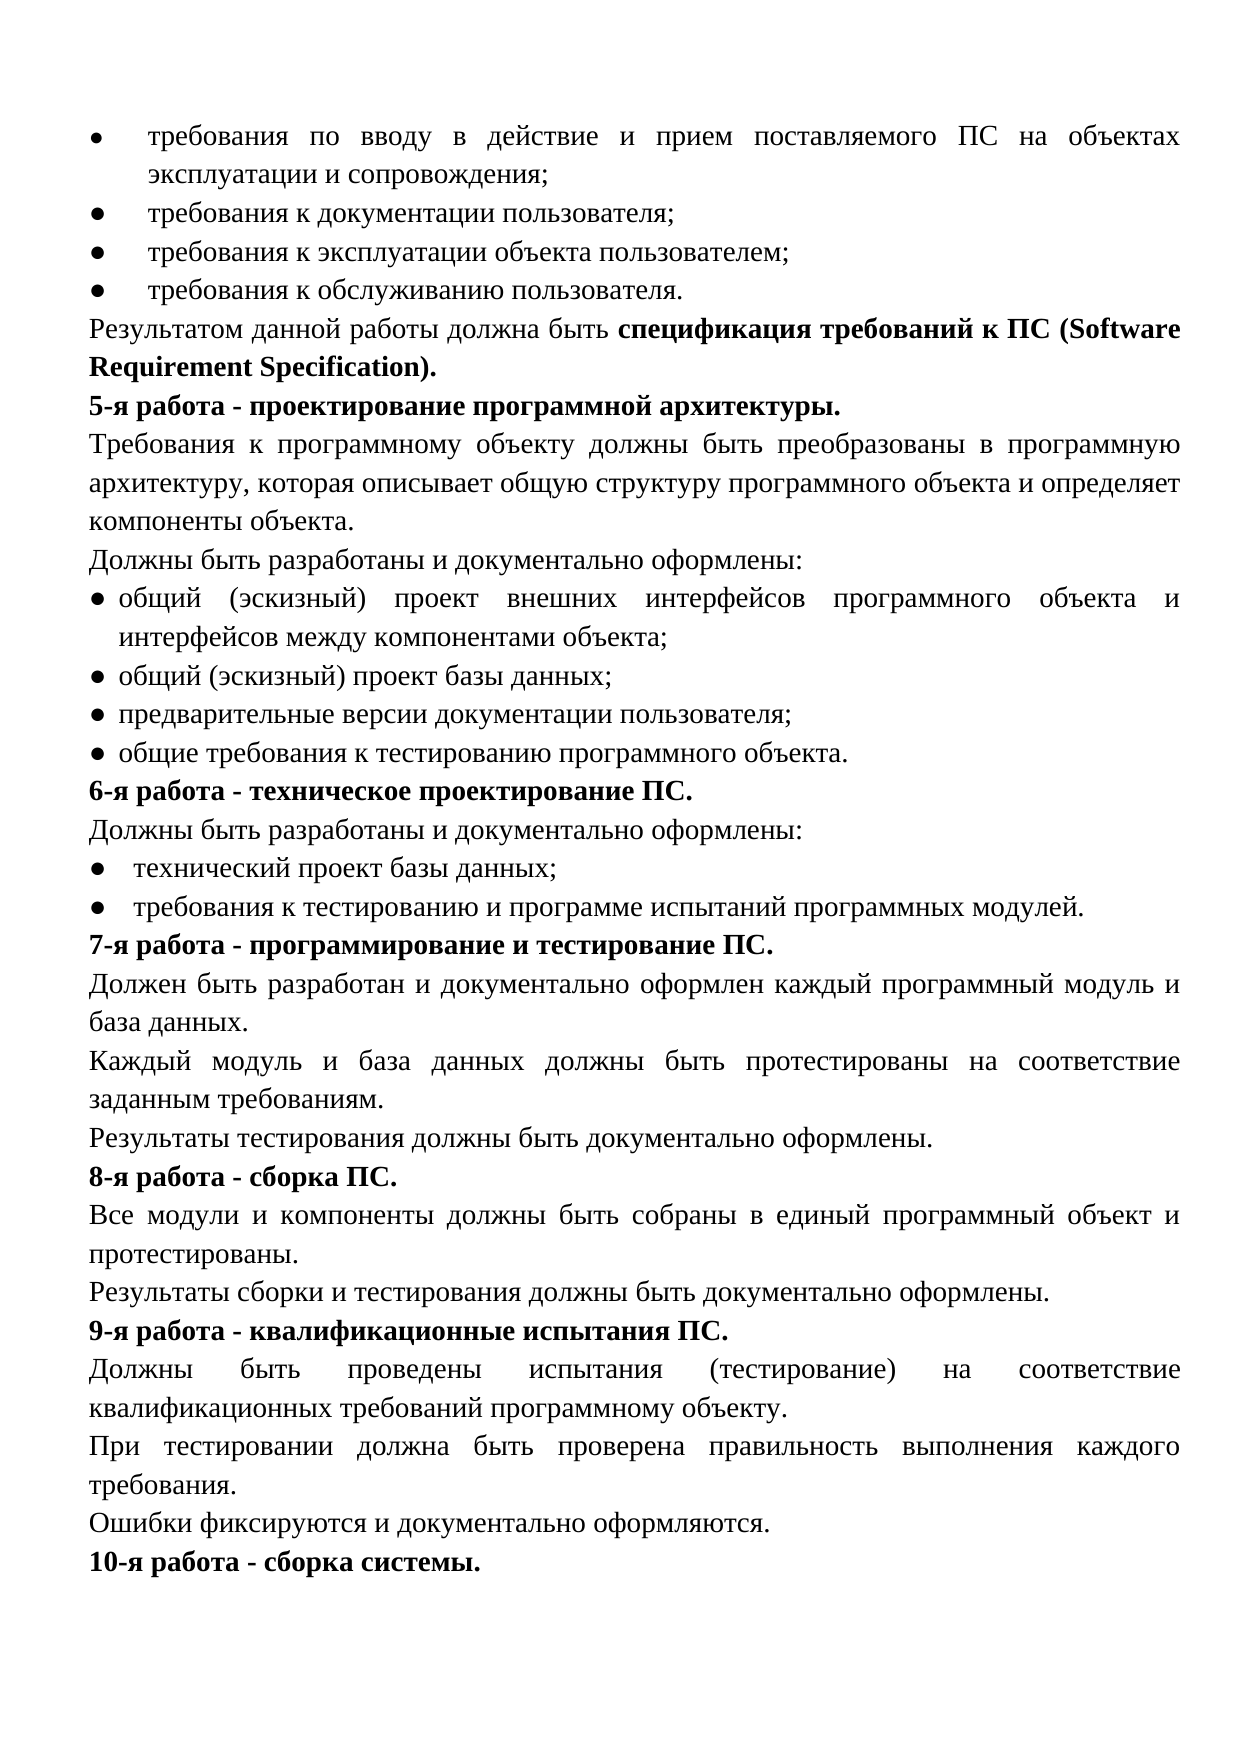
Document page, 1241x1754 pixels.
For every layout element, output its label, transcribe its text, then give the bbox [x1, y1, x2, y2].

list требования к тестированию и программе испытаний программных модулей. [89, 889, 1181, 922]
list общий (эскизный) проект базы данных; [89, 658, 1181, 691]
list требования к документации пользователя; [89, 195, 1181, 229]
text 6-я работа - техническое проектирование ПС. [89, 773, 1181, 807]
text Результаты тестирования должны быть документально оформлены. [89, 1120, 1181, 1154]
text Результаты сборки и тестирования должны быть документально оформлены. [89, 1274, 1181, 1308]
text Должны быть проведены испытания (тестирование) на соответствие квалификационных требований программному объекту. [89, 1351, 1181, 1423]
list требования по вводу в действие и прием поставляемого ПС на объектах эксплуатации и сопровождения; [89, 118, 1181, 190]
text При тестировании должна быть проверена правильность выполнения каждого требования. [89, 1428, 1181, 1501]
text Каждый модуль и база данных должны быть протестированы на соответствие заданным требованиям. [89, 1043, 1181, 1115]
list требования к эксплуатации объекта пользователем; [89, 234, 1181, 267]
text Должны быть разработаны и документально оформлены: [89, 812, 1181, 845]
list требования к обслуживанию пользователя. [89, 272, 1181, 306]
text Все модули и компоненты должны быть собраны в единый программный объект и протестированы. [89, 1197, 1181, 1269]
text Ошибки фиксируются и документально оформляются. [89, 1506, 1181, 1539]
text 10-я работа - сборка системы. [89, 1544, 1181, 1578]
list технический проект базы данных; [89, 850, 1181, 884]
text Требования к программному объекту должны быть преобразованы в программную архитектуру, которая описывает общую структуру программного объекта и определяет компоненты объекта. [89, 426, 1181, 537]
text 9-я работа - квалификационные испытания ПС. [89, 1313, 1181, 1346]
text Должны быть разработаны и документально оформлены: [89, 542, 1181, 576]
text 8-я работа - сборка ПС. [89, 1159, 1181, 1192]
text 5-я работа - проектирование программной архитектуры. [89, 388, 1181, 421]
text Должен быть разработан и документально оформлен каждый программный модуль и база данных. [89, 966, 1181, 1038]
text Результатом данной работы должна быть спецификация требований к ПС (Software Requirement Specification). [89, 311, 1181, 383]
text 7-я работа - программирование и тестирование ПС. [89, 927, 1181, 961]
list предварительные версии документации пользователя; [89, 696, 1181, 730]
list общие требования к тестированию программного объекта. [89, 735, 1181, 768]
list общий (эскизный) проект внешних интерфейсов программного объекта и интерфейсов между компонентами объекта; [89, 581, 1181, 653]
